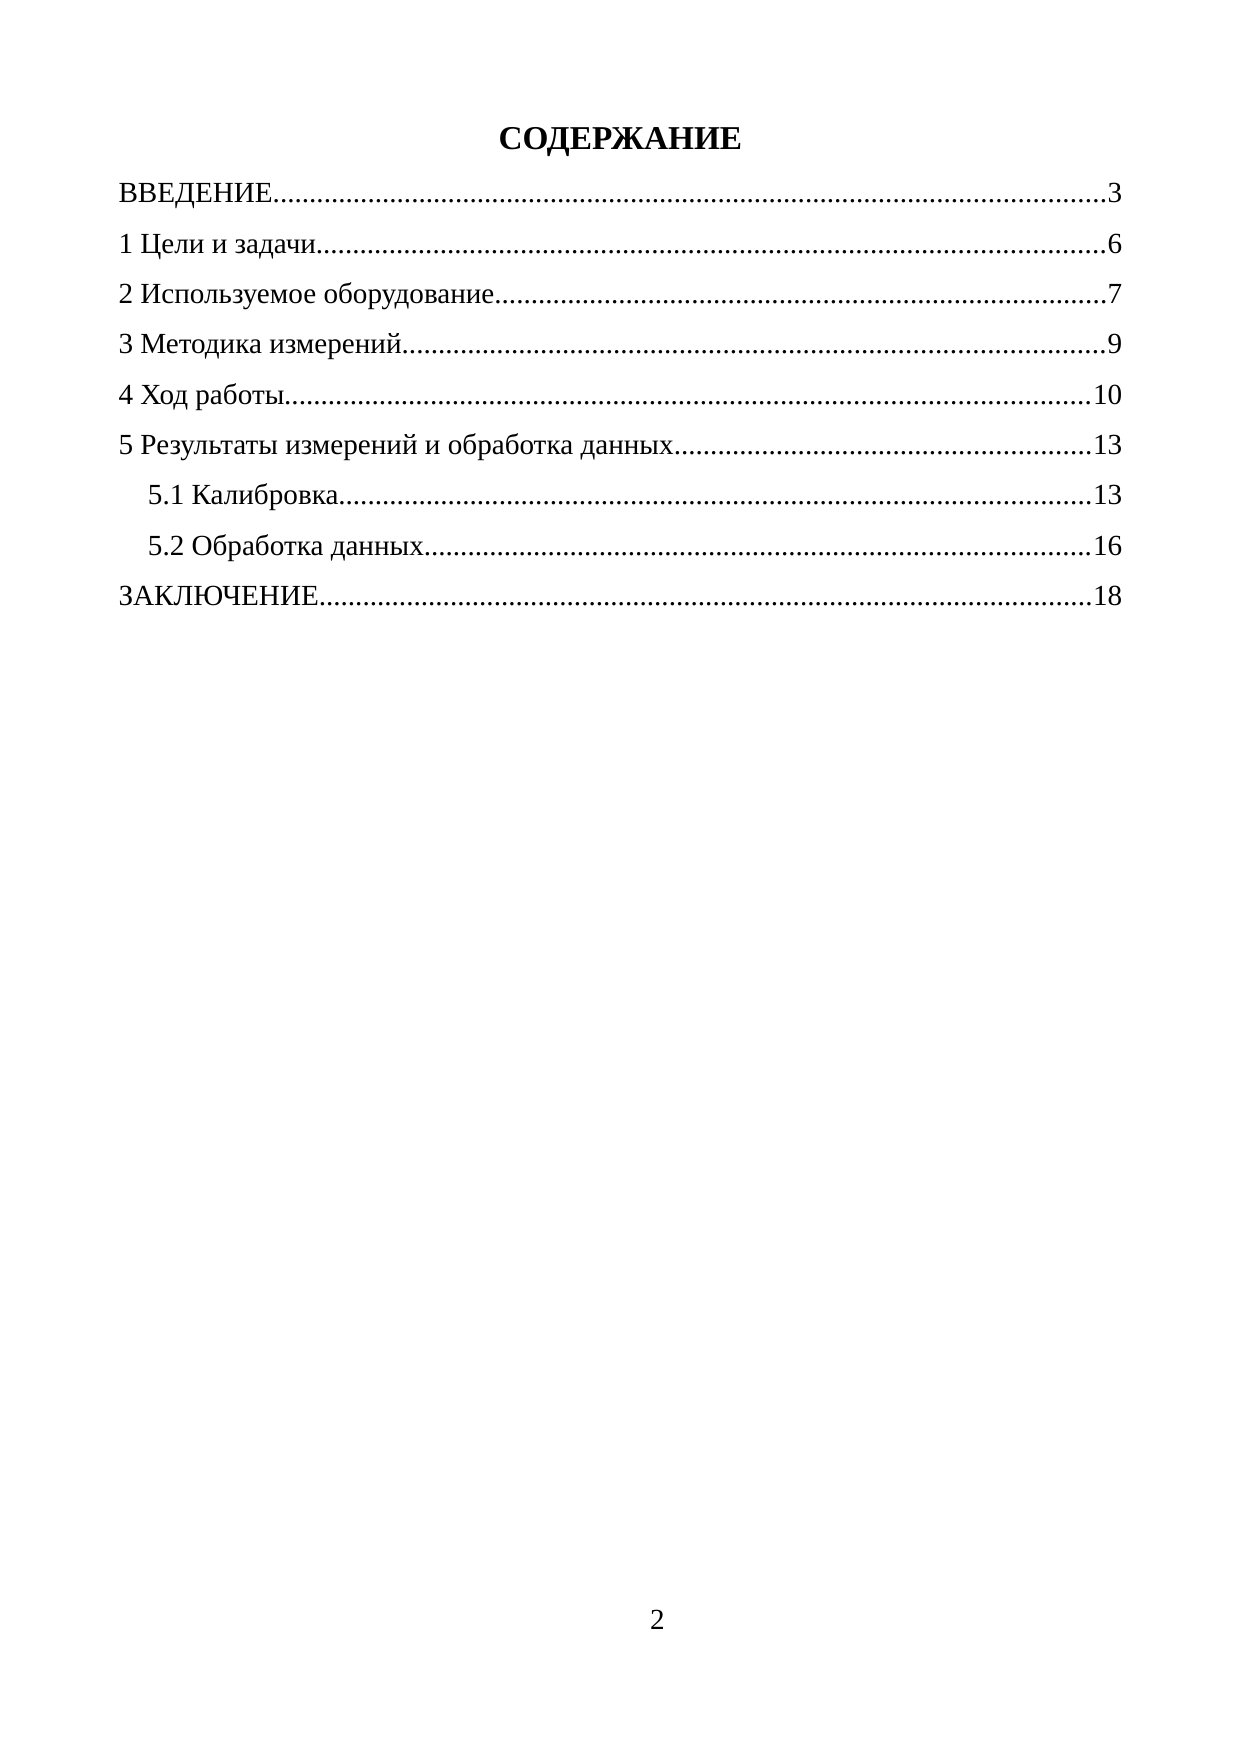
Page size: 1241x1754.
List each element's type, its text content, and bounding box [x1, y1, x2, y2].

text 1 Цели и задачи 6 [118, 226, 1122, 259]
text 5.2 Обработка данных 16 [148, 528, 1122, 561]
text 5.1 Калибровка 13 [148, 477, 1122, 511]
text 4 Ход работы 10 [118, 377, 1122, 410]
text ВВЕДЕНИЕ 3 [118, 176, 1122, 209]
subtitle Содержание [118, 118, 1122, 156]
text ЗАКЛЮЧЕНИЕ 18 [118, 578, 1122, 612]
text 3 Методика измерений 9 [118, 327, 1122, 360]
text 5 Результаты измерений и обработка данных 13 [118, 427, 1122, 461]
text 2 Используемое оборудование 7 [118, 276, 1122, 310]
